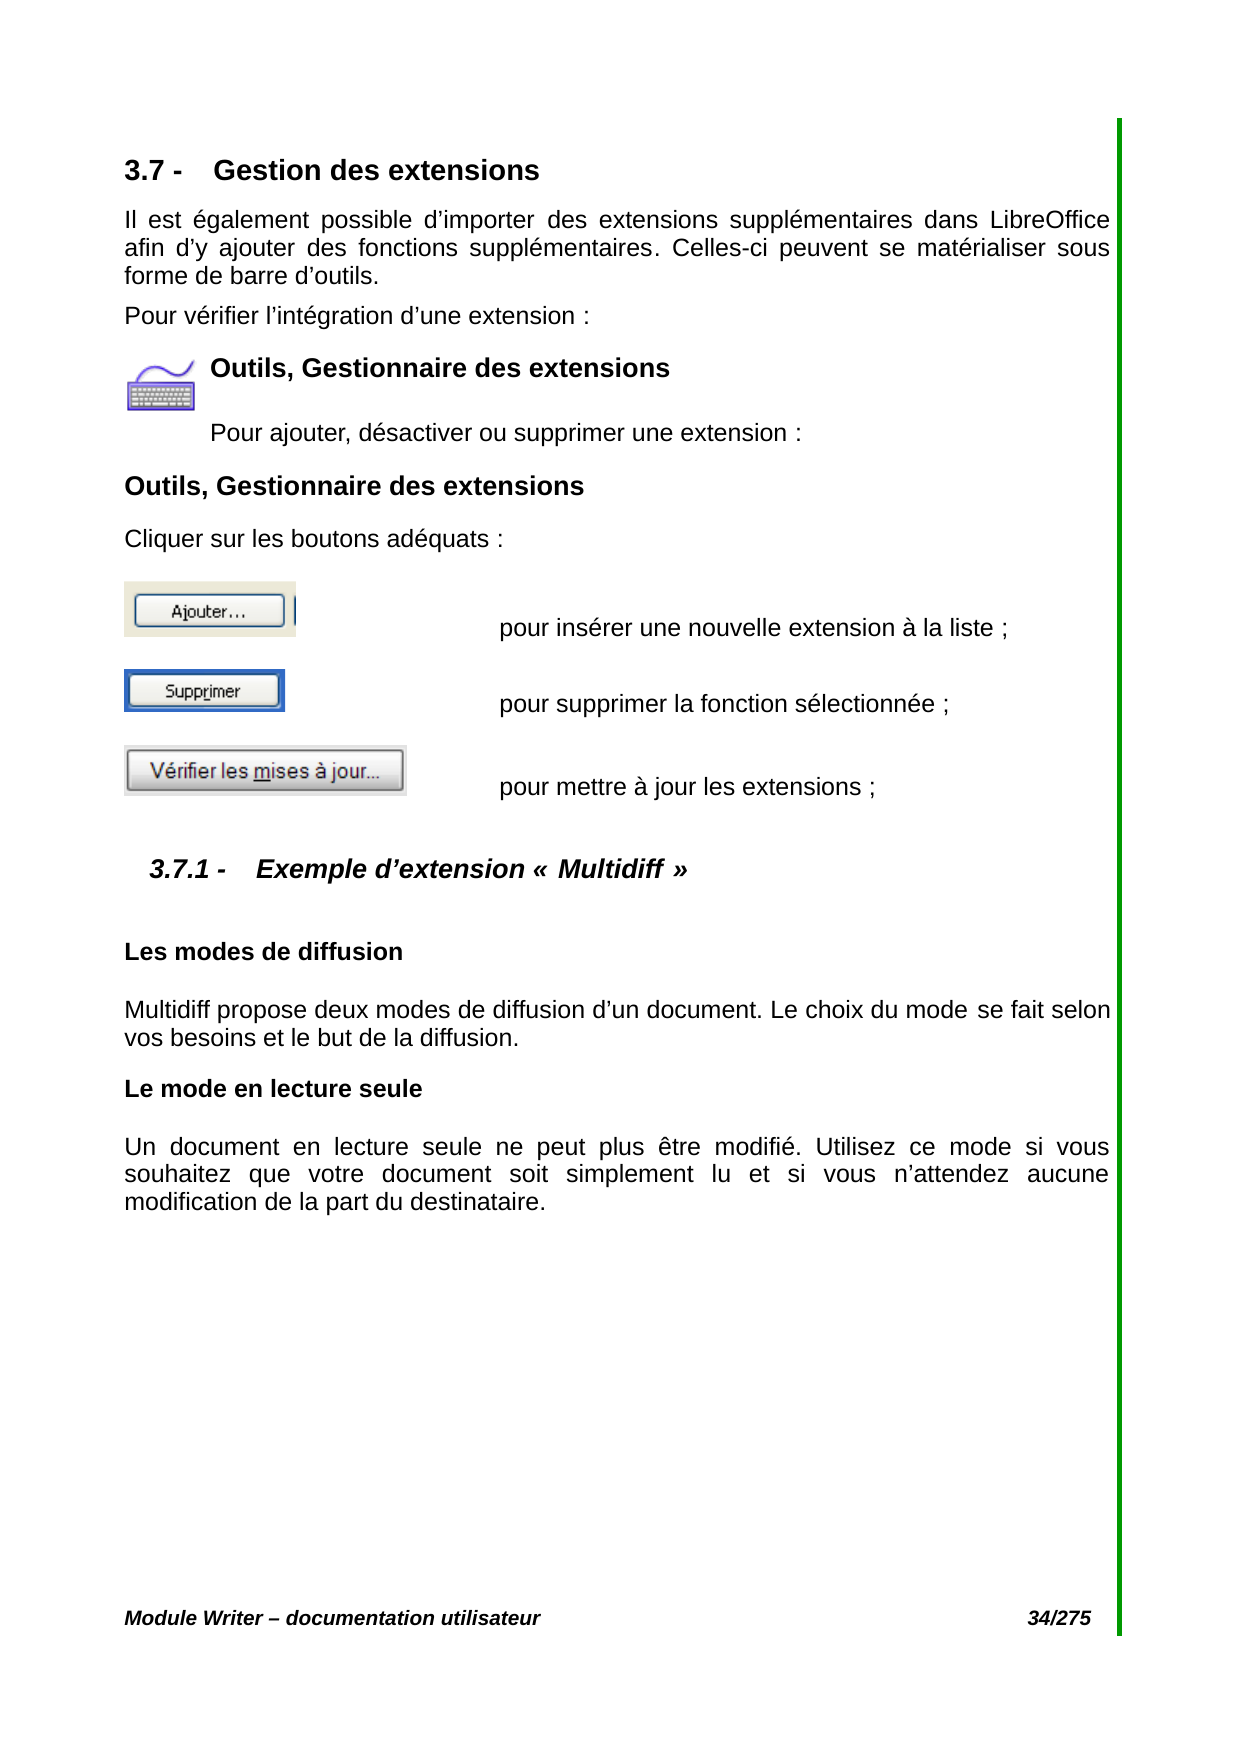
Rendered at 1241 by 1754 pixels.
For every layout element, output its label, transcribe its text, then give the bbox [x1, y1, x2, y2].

picture [124, 745, 407, 796]
text Cliquer sur les boutons adéquats : [124, 524, 1111, 552]
text Le mode en lecture seule [124, 1075, 1111, 1103]
text Un document en lecture seule ne peut plus être modifié. Utilisez ce mode si vous souhaitez que votre document soit simplement lu et si vous n’attendez aucune modification de la part du destinataire. [124, 1132, 1111, 1216]
text Outils, Gestionnaire des extensions [124, 471, 1111, 501]
picture [124, 580, 296, 637]
text pour insérer une nouvelle extension à la liste ; [124, 580, 1111, 642]
text Multidiff propose deux modes de diffusion d’un document. Le choix du mode se fait selon vos besoins et le but de la diffusion. [124, 995, 1111, 1051]
text Pour vérifier l’intégration d’une extension : [124, 302, 1111, 329]
text Outils, Gestionnaire des extensions [198, 353, 1111, 383]
text Il est également possible d’importer des extensions supplémentaires dans LibreOffice afin d’y ajouter des fonctions supplémentaires. Celles-ci peuvent se matérialiser sous forme de barre d’outils. [124, 206, 1111, 290]
text Pour ajouter, désactiver ou supprimer une extension : [124, 419, 1111, 447]
text Les modes de diffusion [124, 938, 1111, 966]
picture [123, 350, 198, 425]
text pour mettre à jour les extensions ; [124, 745, 1111, 801]
subtitle Gestion des extensions [124, 153, 1111, 186]
text pour supprimer la fonction sélectionnée ; [124, 670, 1111, 717]
picture [124, 669, 286, 712]
subtitle Exemple d’extension « Multidiff » [149, 854, 1111, 884]
